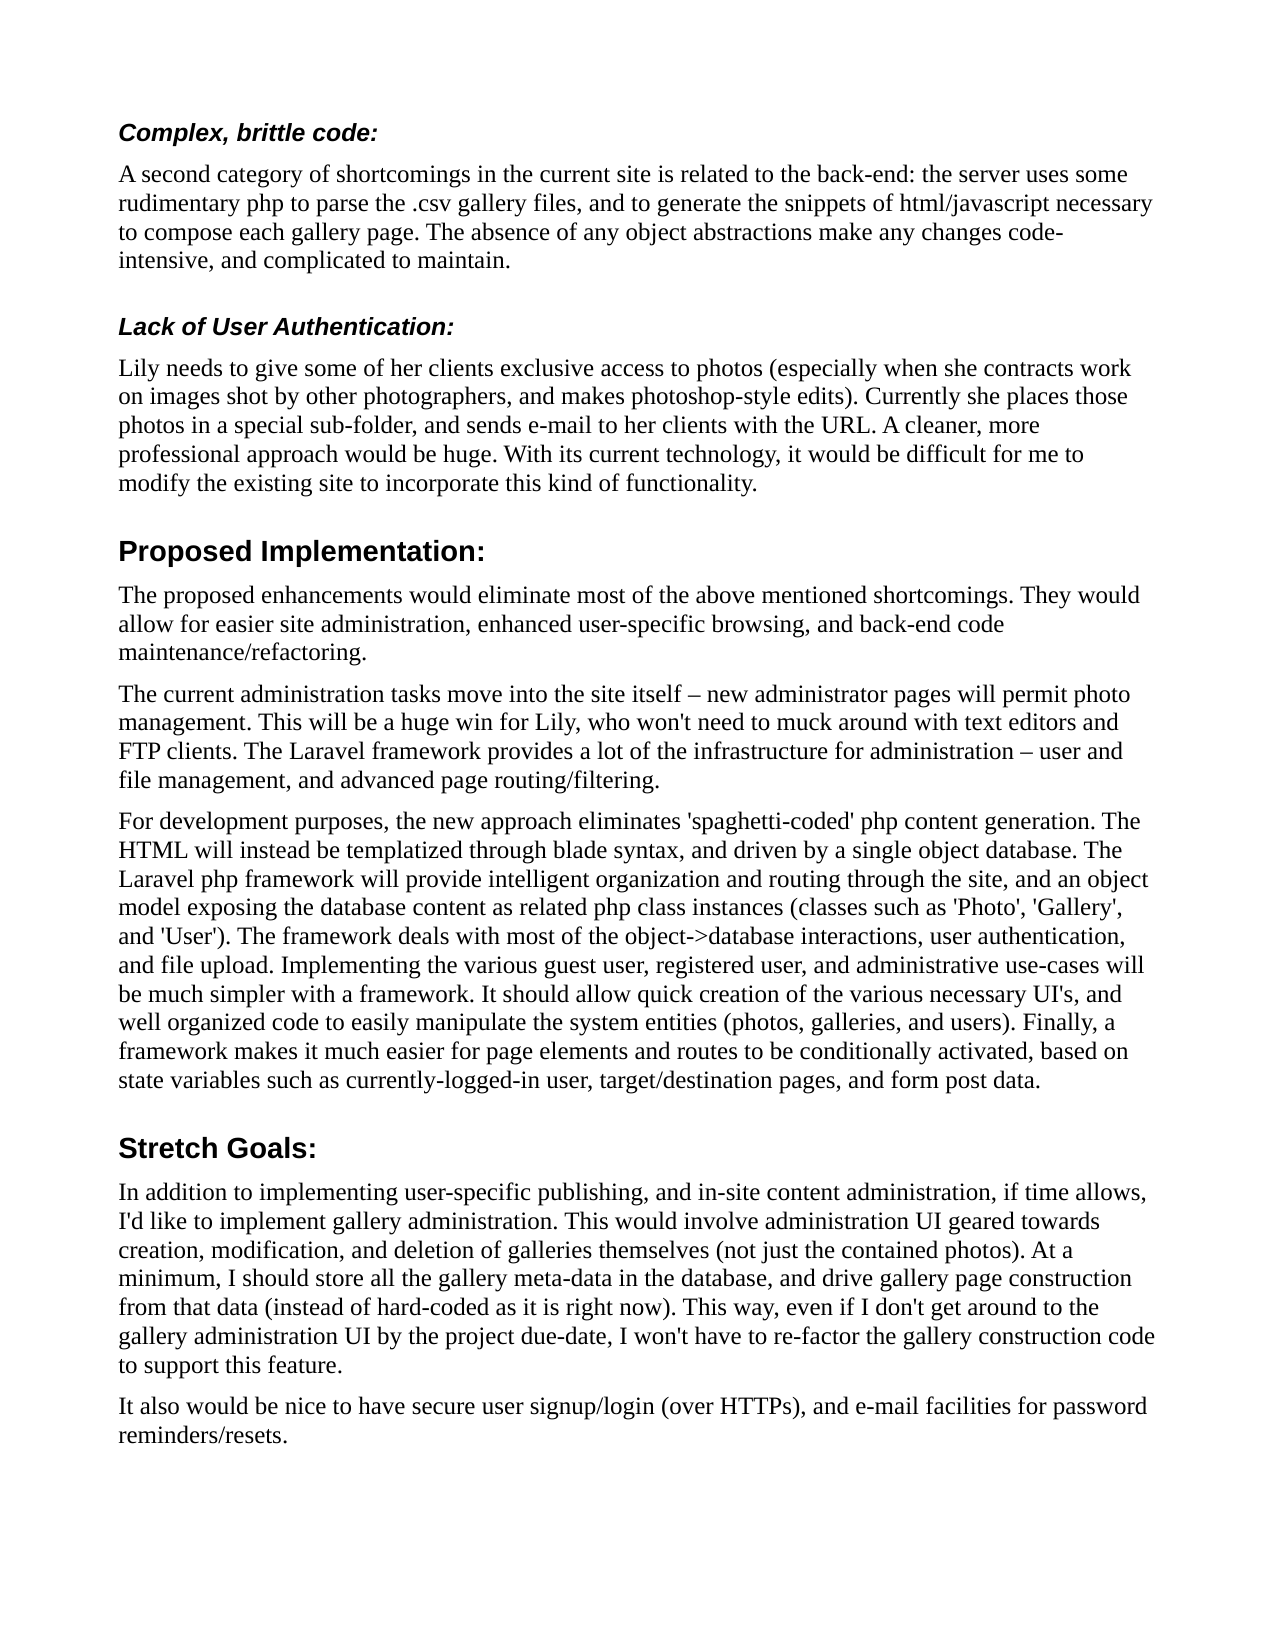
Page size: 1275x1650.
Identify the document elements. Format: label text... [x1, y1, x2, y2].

text A second category of shortcomings in the current site is related to the back-end: the server uses some rudimentary php to parse the .csv gallery files, and to generate the snippets of html/javascript necessary to compose each gallery page. The absence of any object abstractions make any changes code-intensive, and complicated to maintain. [118, 159, 1157, 274]
subtitle Stretch Goals: [118, 1131, 1157, 1165]
text For development purposes, the new approach eliminates 'spaghetti-coded' php content generation. The HTML will instead be templatized through blade syntax, and driven by a single object database. The Laravel php framework will provide intelligent organization and routing through the site, and an object model exposing the database content as related php class instances (classes such as 'Photo', 'Gallery', and 'User'). The framework deals with most of the object->database interactions, user authentication, and file upload. Implementing the various guest user, registered user, and administrative use-cases will be much simpler with a framework. It should allow quick creation of the various necessary UI's, and well organized code to easily manipulate the system entities (photos, galleries, and users). Finally, a framework makes it much easier for page elements and routes to be conditionally activated, based on state variables such as currently-logged-in user, target/destination pages, and form post data. [118, 806, 1157, 1094]
subtitle Proposed Implementation: [118, 534, 1157, 567]
subtitle Complex, brittle code: [118, 118, 1157, 147]
text In addition to implementing user-specific publishing, and in-site content administration, if time allows, I'd like to implement gallery administration. This would involve administration UI geared towards creation, modification, and deletion of galleries themselves (not just the contained photos). At a minimum, I should store all the gallery meta-data in the database, and drive gallery page construction from that data (instead of hard-coded as it is right now). This way, even if I don't get around to the gallery administration UI by the project due-date, I won't have to re-factor the gallery construction code to support this feature. [118, 1177, 1157, 1378]
text Lily needs to give some of her clients exclusive access to photos (especially when she contracts work on images shot by other photographers, and makes photoshop-style edits). Currently she places those photos in a special sub-folder, and sends e-mail to her clients with the URL. A cleaner, more professional approach would be huge. With its current technology, it would be difficult for me to modify the existing site to incorporate this kind of functionality. [118, 353, 1157, 496]
subtitle Lack of User Authentication: [118, 312, 1157, 340]
text The current administration tasks move into the site itself – new administrator pages will permit photo management. This will be a huge win for Lily, who won't need to muck around with text editors and FTP clients. The Laravel framework provides a lot of the infrastructure for administration – user and file management, and advanced page routing/filtering. [118, 679, 1157, 794]
text It also would be nice to have secure user signup/login (over HTTPs), and e-mail facilities for password reminders/resets. [118, 1391, 1157, 1448]
text The proposed enhancements would eliminate most of the above mentioned shortcomings. They would allow for easier site administration, enhanced user-specific browsing, and back-end code maintenance/refactoring. [118, 580, 1157, 666]
